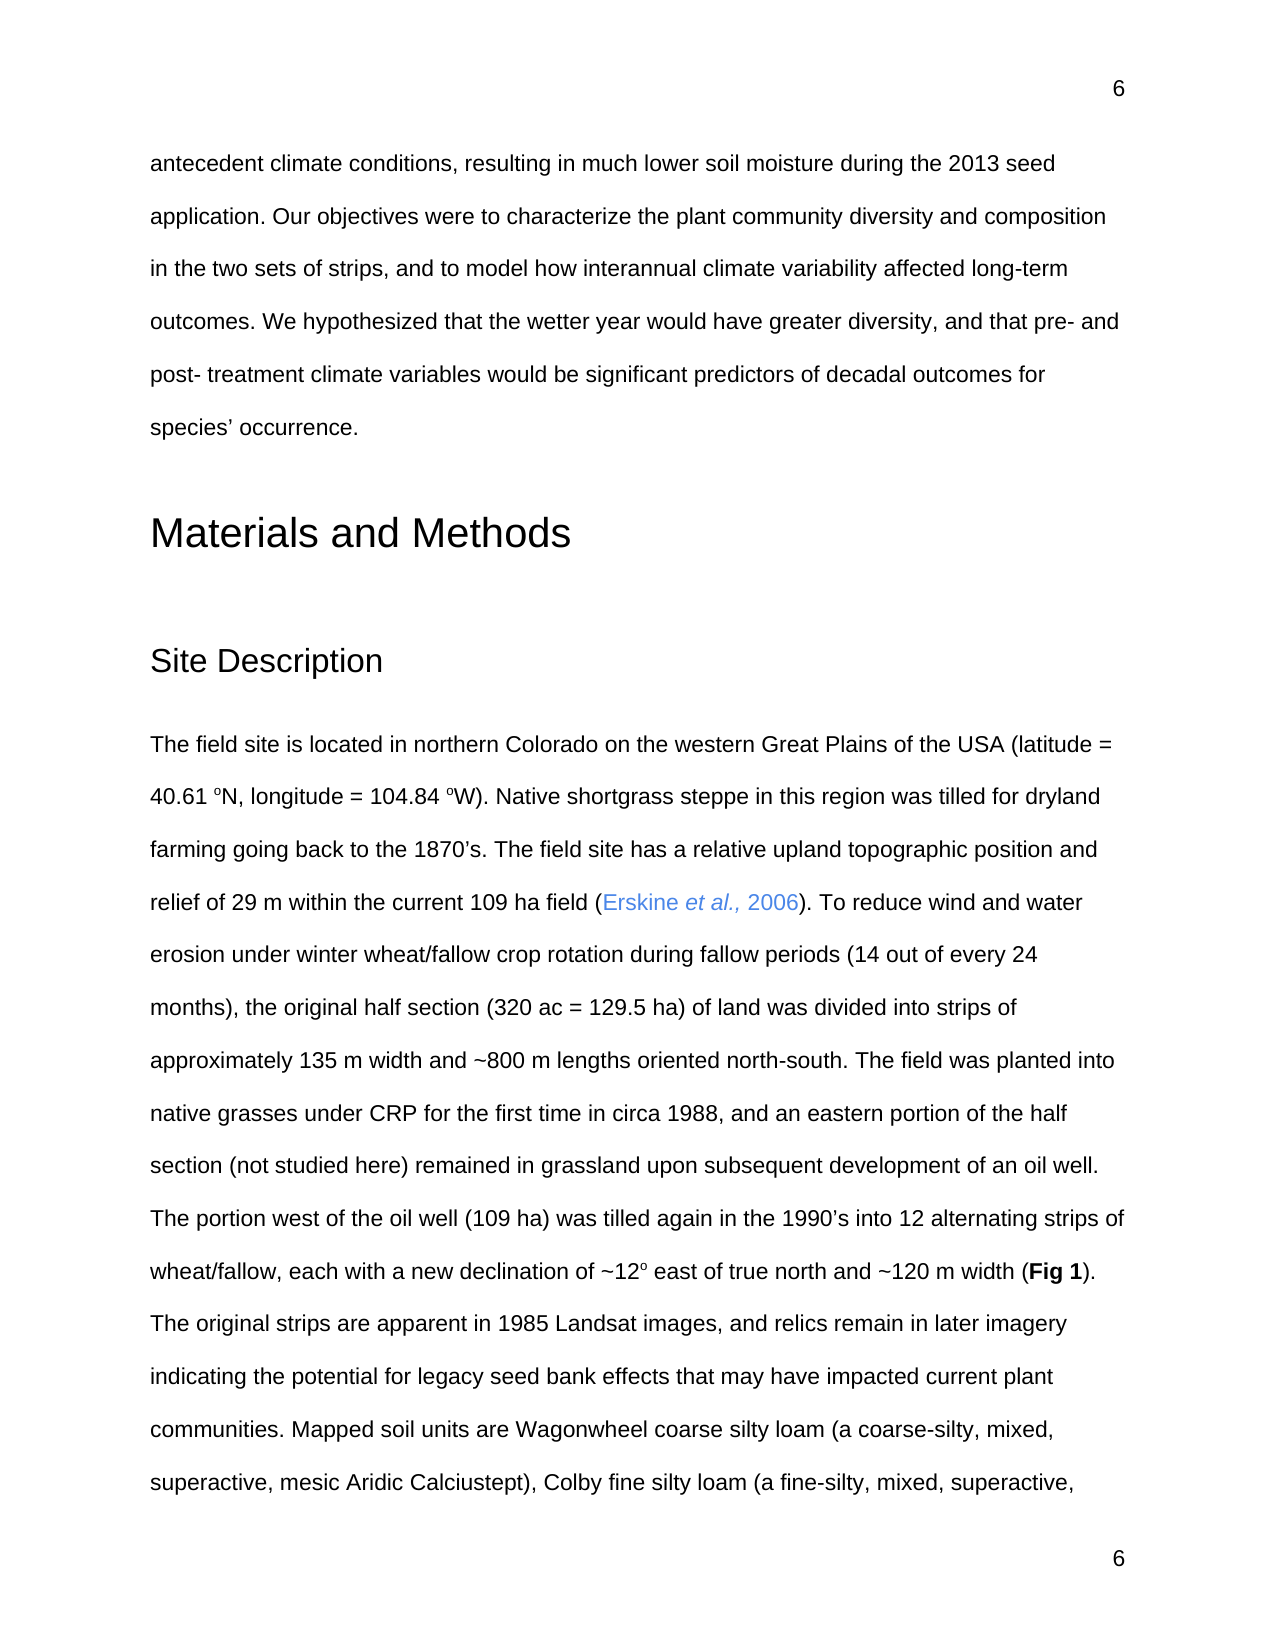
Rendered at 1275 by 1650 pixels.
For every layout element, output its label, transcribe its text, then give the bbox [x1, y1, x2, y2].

subtitle Materials and Methods [150, 508, 1125, 556]
text antecedent climate conditions, resulting in much lower soil moisture during the 2013 seed application. Our objectives were to characterize the plant community diversity and composition in the two sets of strips, and to model how interannual climate variability affected long-term outcomes. We hypothesized that the wetter year would have greater diversity, and that pre- and post- treatment climate variables would be significant predictors of decadal outcomes for species’ occurrence. [150, 150, 1125, 440]
text The field site is located in northern Colorado on the western Great Plains of the USA (latitude = 40.61 oN, longitude = 104.84 oW). Native shortgrass steppe in this region was tilled for dryland farming going back to the 1870’s. The field site has a relative upland topographic position and relief of 29 m within the current 109 ha field (Erskine et al., 2006). To reduce wind and water erosion under winter wheat/fallow crop rotation during fallow periods (14 out of every 24 months), the original half section (320 ac = 129.5 ha) of land was divided into strips of approximately 135 m width and ~800 m lengths oriented north-south. The field was planted into native grasses under CRP for the first time in circa 1988, and an eastern portion of the half section (not studied here) remained in grassland upon subsequent development of an oil well. The portion west of the oil well (109 ha) was tilled again in the 1990’s into 12 alternating strips of wheat/fallow, each with a new declination of ~12o east of true north and ~120 m width (Fig 1). The original strips are apparent in 1985 Landsat images, and relics remain in later imagery indicating the potential for legacy seed bank effects that may have impacted current plant communities. Mapped soil units are Wagonwheel coarse silty loam (a coarse-silty, mixed, superactive, mesic Aridic Calciustept), Colby fine silty loam (a fine-silty, mixed, superactive, [150, 731, 1125, 1495]
subtitle Site Description [150, 641, 1125, 680]
